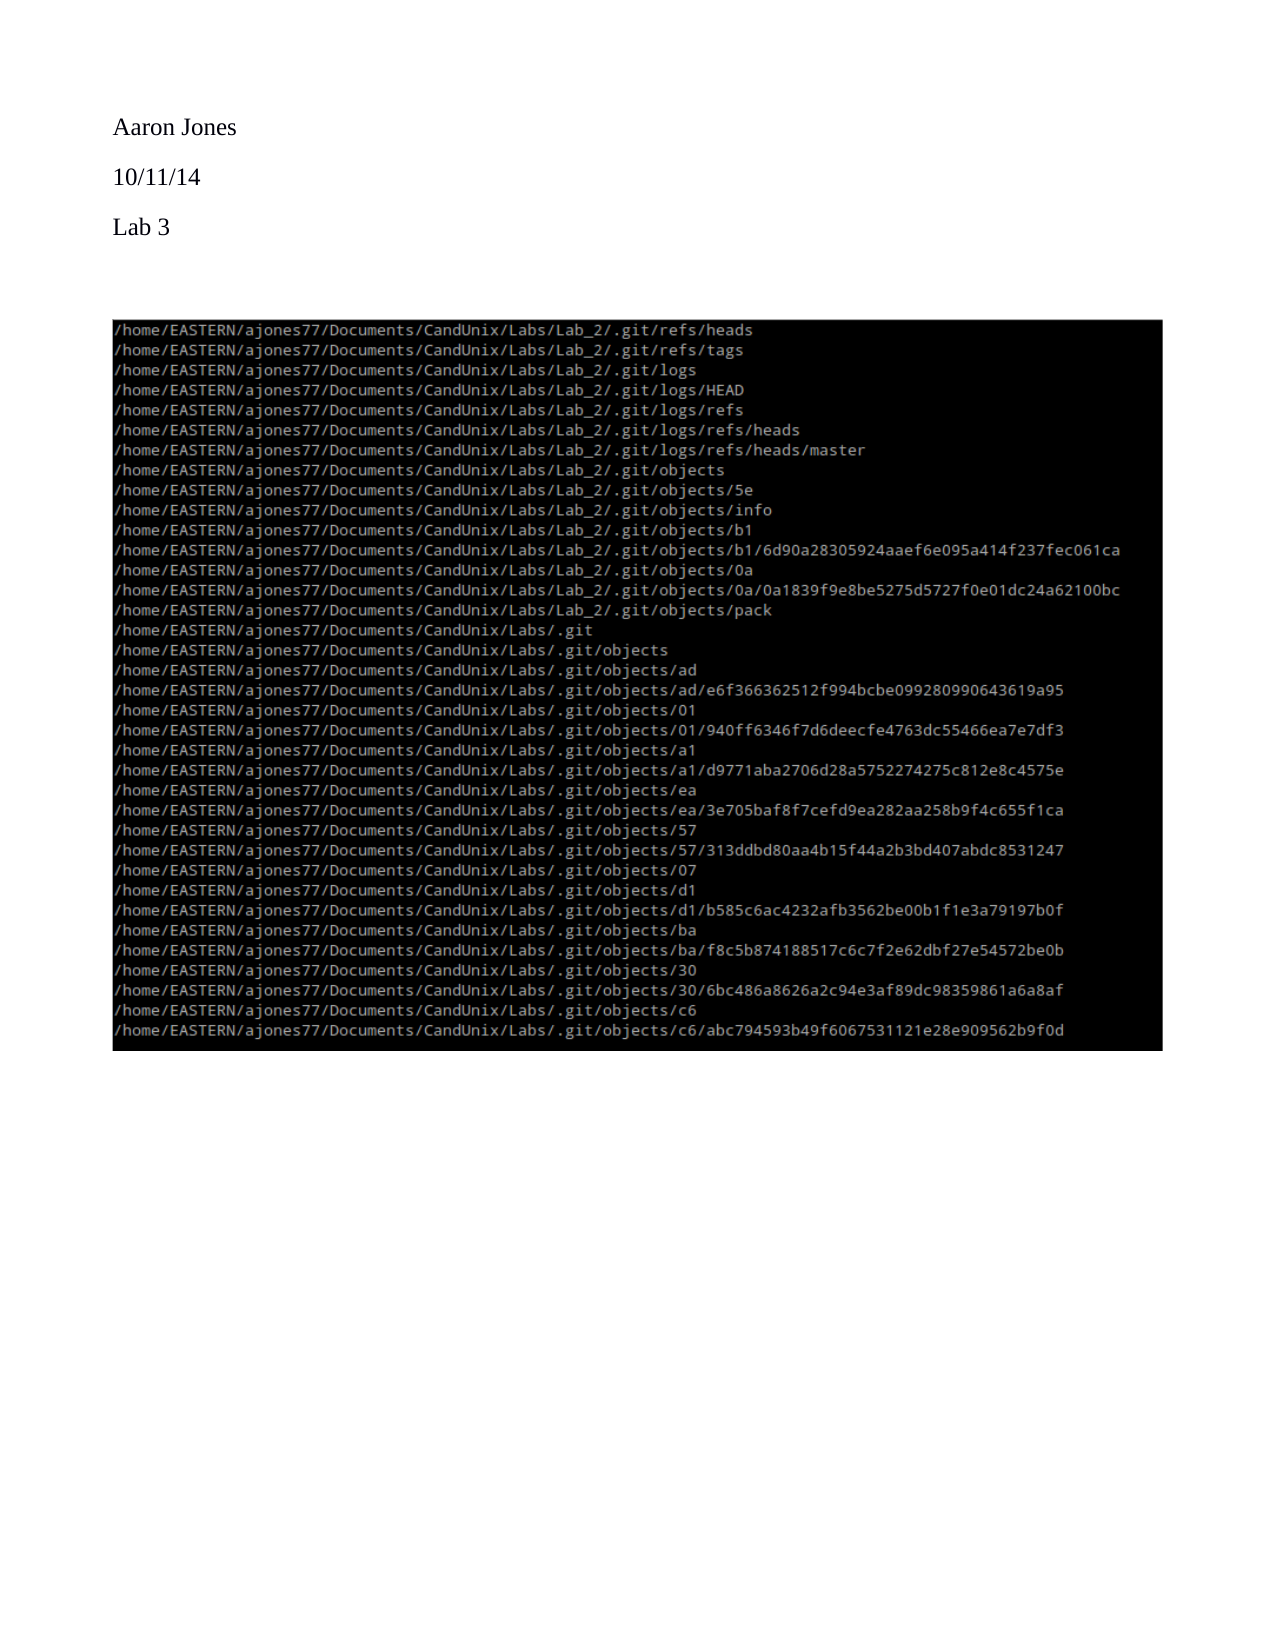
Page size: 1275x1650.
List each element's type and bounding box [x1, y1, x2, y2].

picture [112, 319, 1163, 1051]
